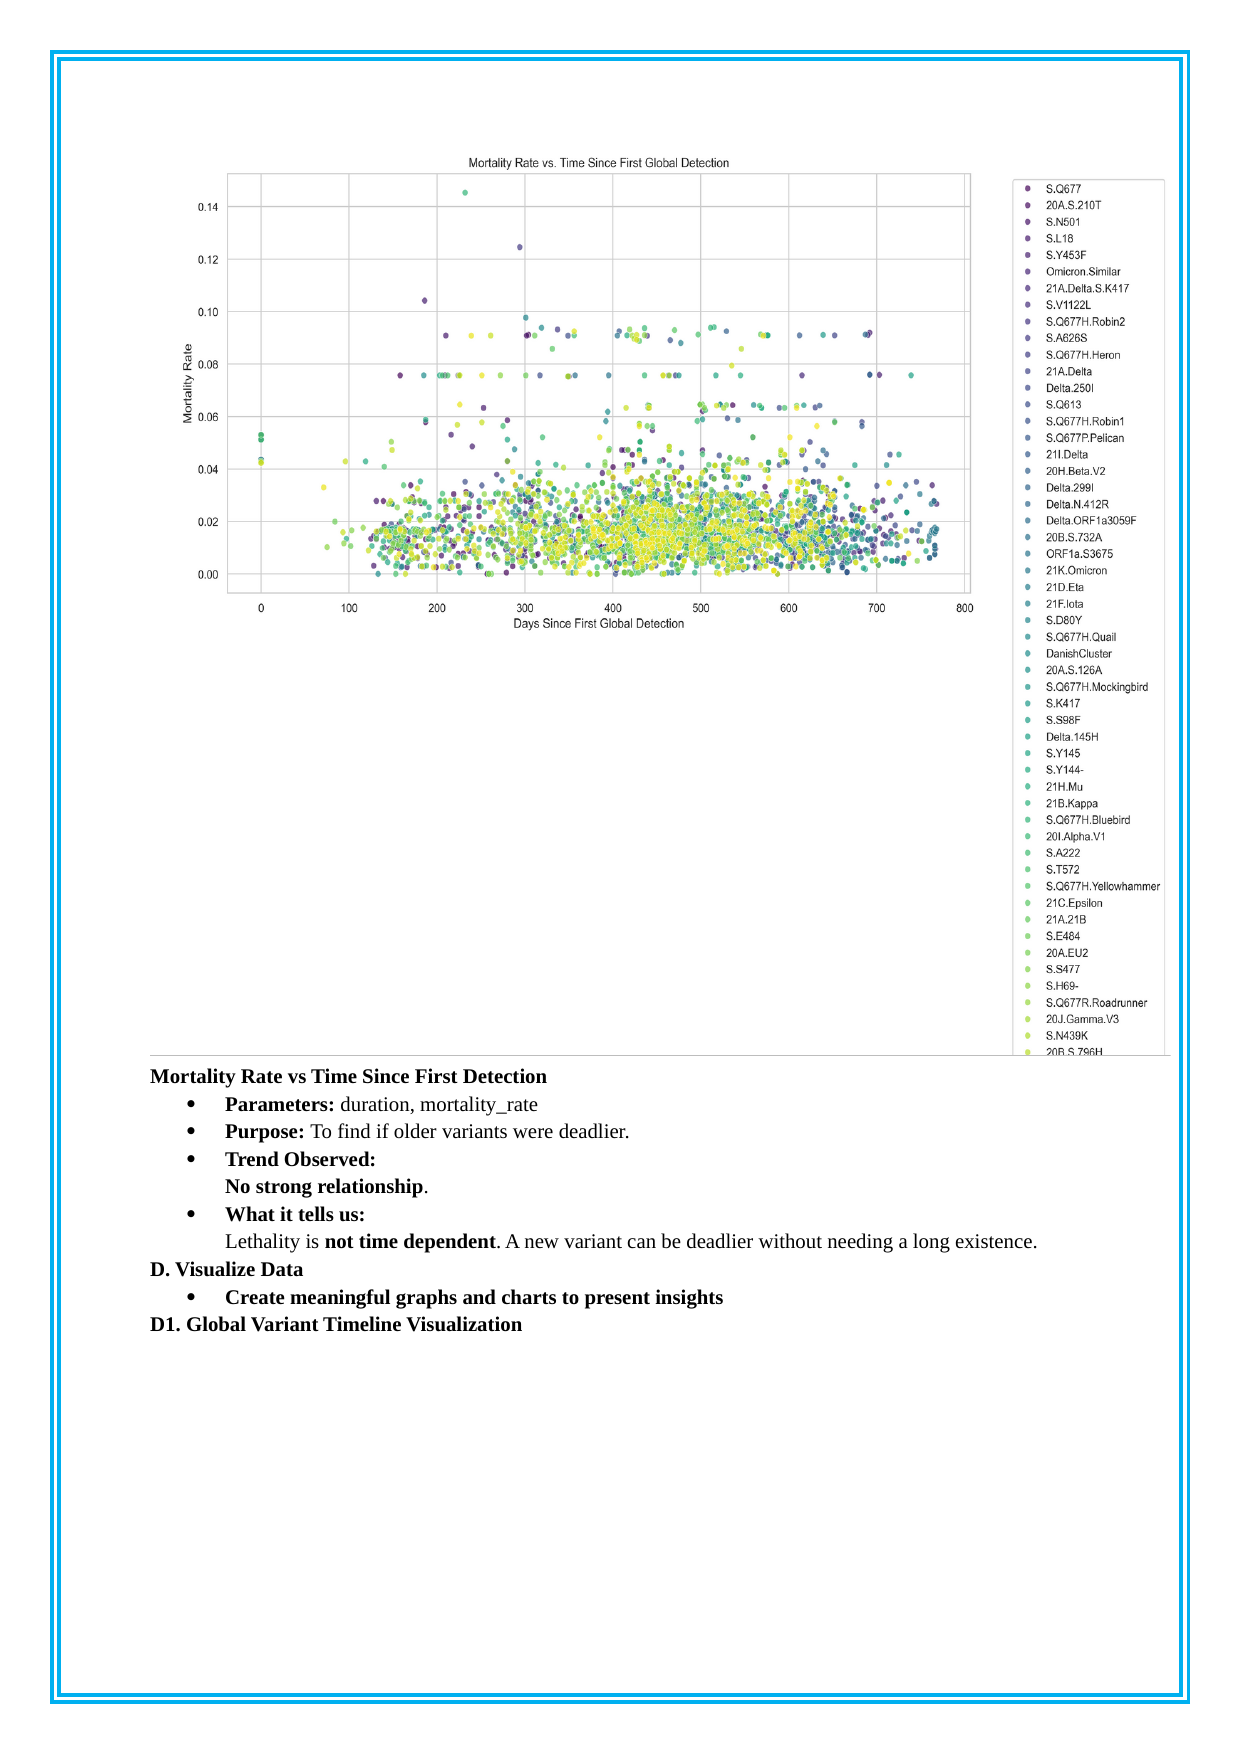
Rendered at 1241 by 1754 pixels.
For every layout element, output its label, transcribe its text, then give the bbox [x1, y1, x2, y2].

list Create meaningful graphs and charts to present insights [187, 1285, 1090, 1309]
text Mortality Rate vs Time Since First Detection [150, 1064, 1090, 1088]
text D1. Global Variant Timeline Visualization [150, 1312, 1090, 1336]
list What it tells us: Lethality is not time dependent. A new variant can be deadlier without needing a long existence. [187, 1202, 1090, 1253]
text D. Visualize Data [150, 1257, 1090, 1281]
list Parameters: duration, mortality_rate [187, 1091, 1090, 1116]
list Purpose: To find if older variants were deadlier. [187, 1119, 1090, 1143]
list Trend Observed: No strong relationship. [187, 1147, 1090, 1198]
